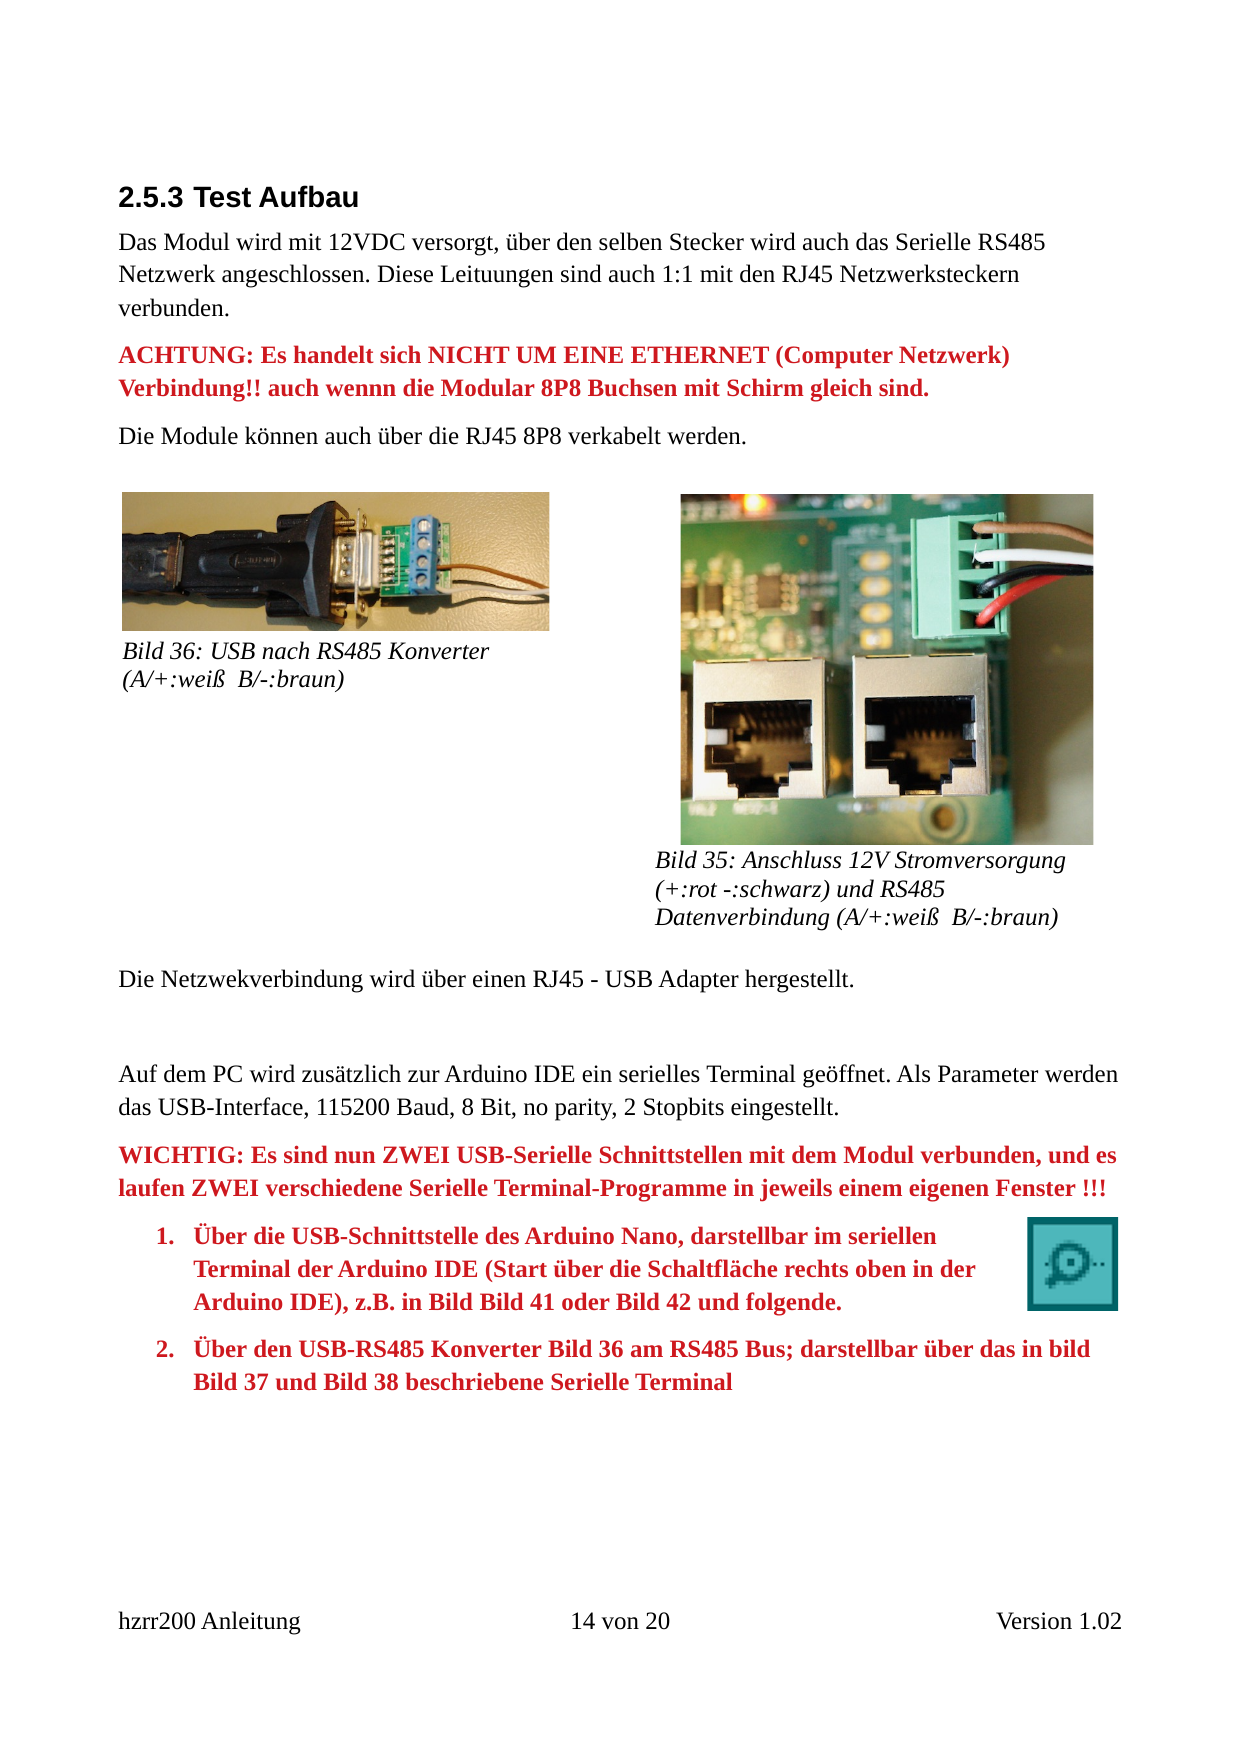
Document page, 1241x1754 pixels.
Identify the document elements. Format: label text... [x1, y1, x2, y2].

list Über den USB-RS485 Konverter Bild 36 am RS485 Bus; darstellbar über das in bild Bild 37 und Bild 38 beschriebene Serielle Terminal [156, 1334, 1122, 1396]
picture [122, 492, 550, 631]
picture [680, 494, 1094, 845]
text Bild 35: Anschluss 12V Stromversorgung (+:rot -:schwarz) und RS485 Datenverbindung (A/+:weiß B/-:braun) [655, 488, 1119, 931]
text Die Netzwekverbindung wird über einen RJ45 - USB Adapter hergestellt. [118, 964, 1122, 993]
text Auf dem PC wird zusätzlich zur Arduino IDE ein serielles Terminal geöffnet. Als Parameter werden das USB-Interface, 115200 Baud, 8 Bit, no parity, 2 Stopbits eingestellt. [118, 1059, 1122, 1121]
text Bild 36: USB nach RS485 Konverter (A/+:weiß B/-:braun) [122, 631, 549, 693]
text WICHTIG: Es sind nun ZWEI USB-Serielle Schnittstellen mit dem Modul verbunden, und es laufen ZWEI verschiedene Serielle Terminal-Programme in jeweils einem eigenen Fenster !!! [118, 1140, 1122, 1202]
subtitle Test Aufbau [118, 180, 1122, 214]
text Die Module können auch über die RJ45 8P8 verkabelt werden. [118, 421, 1122, 449]
picture [1027, 1217, 1119, 1311]
text ACHTUNG: Es handelt sich NICHT UM EINE ETHERNET (Computer Netzwerk) Verbindung!! auch wennn die Modular 8P8 Buchsen mit Schirm gleich sind. [118, 340, 1122, 402]
text Das Modul wird mit 12VDC versorgt, über den selben Stecker wird auch das Serielle RS485 Netzwerk angeschlossen. Diese Leituungen sind auch 1:1 mit den RJ45 Netzwerksteckern verbunden. [118, 227, 1122, 321]
list Über die USB-Schnittstelle des Arduino Nano, darstellbar im seriellen Terminal der Arduino IDE (Start über die Schaltfläche rechts oben in der Arduino IDE), z.B. in Bild Bild 41 oder Bild 42 und folgende. [156, 1221, 1122, 1316]
